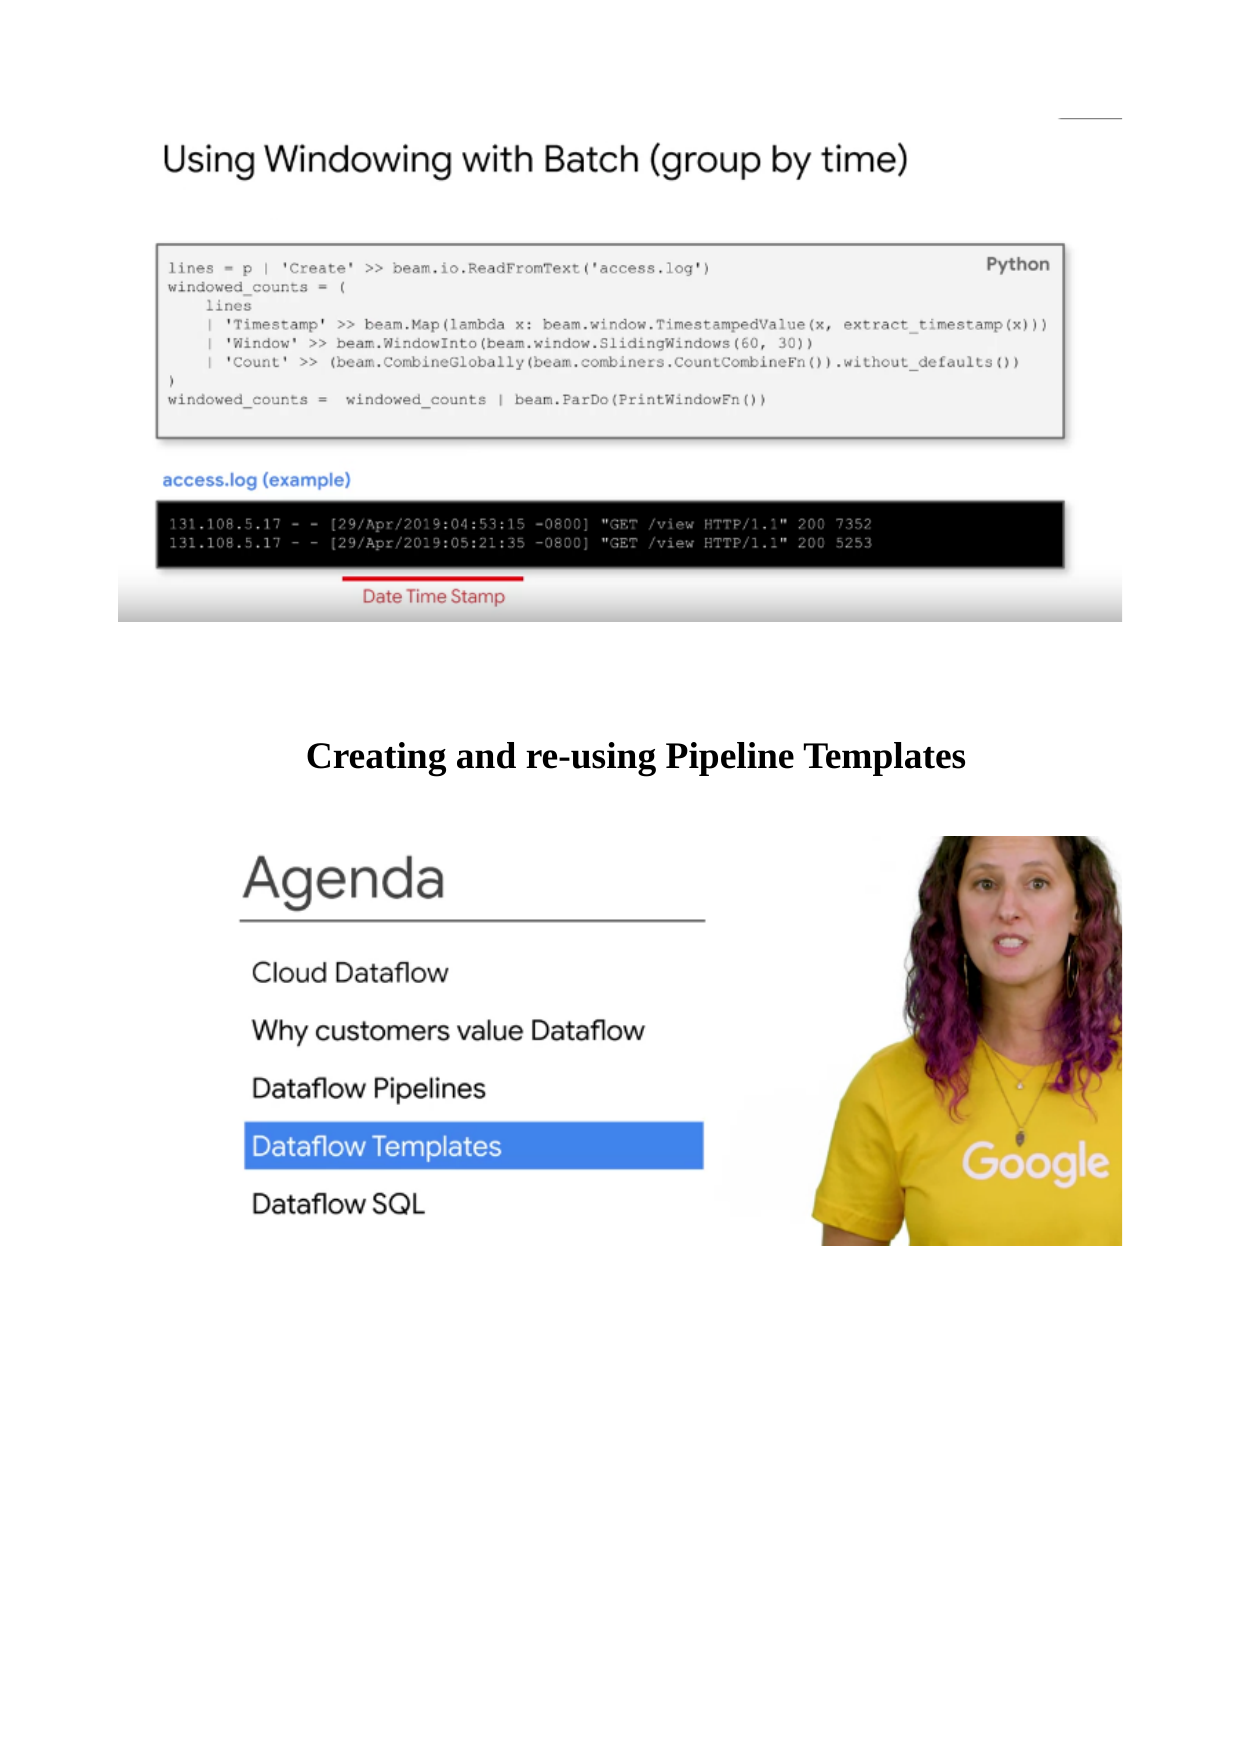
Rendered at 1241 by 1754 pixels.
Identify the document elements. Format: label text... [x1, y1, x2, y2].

picture [118, 836, 1123, 1246]
picture [118, 118, 1123, 622]
subtitle Creating and re-using Pipeline Templates [118, 733, 1122, 776]
